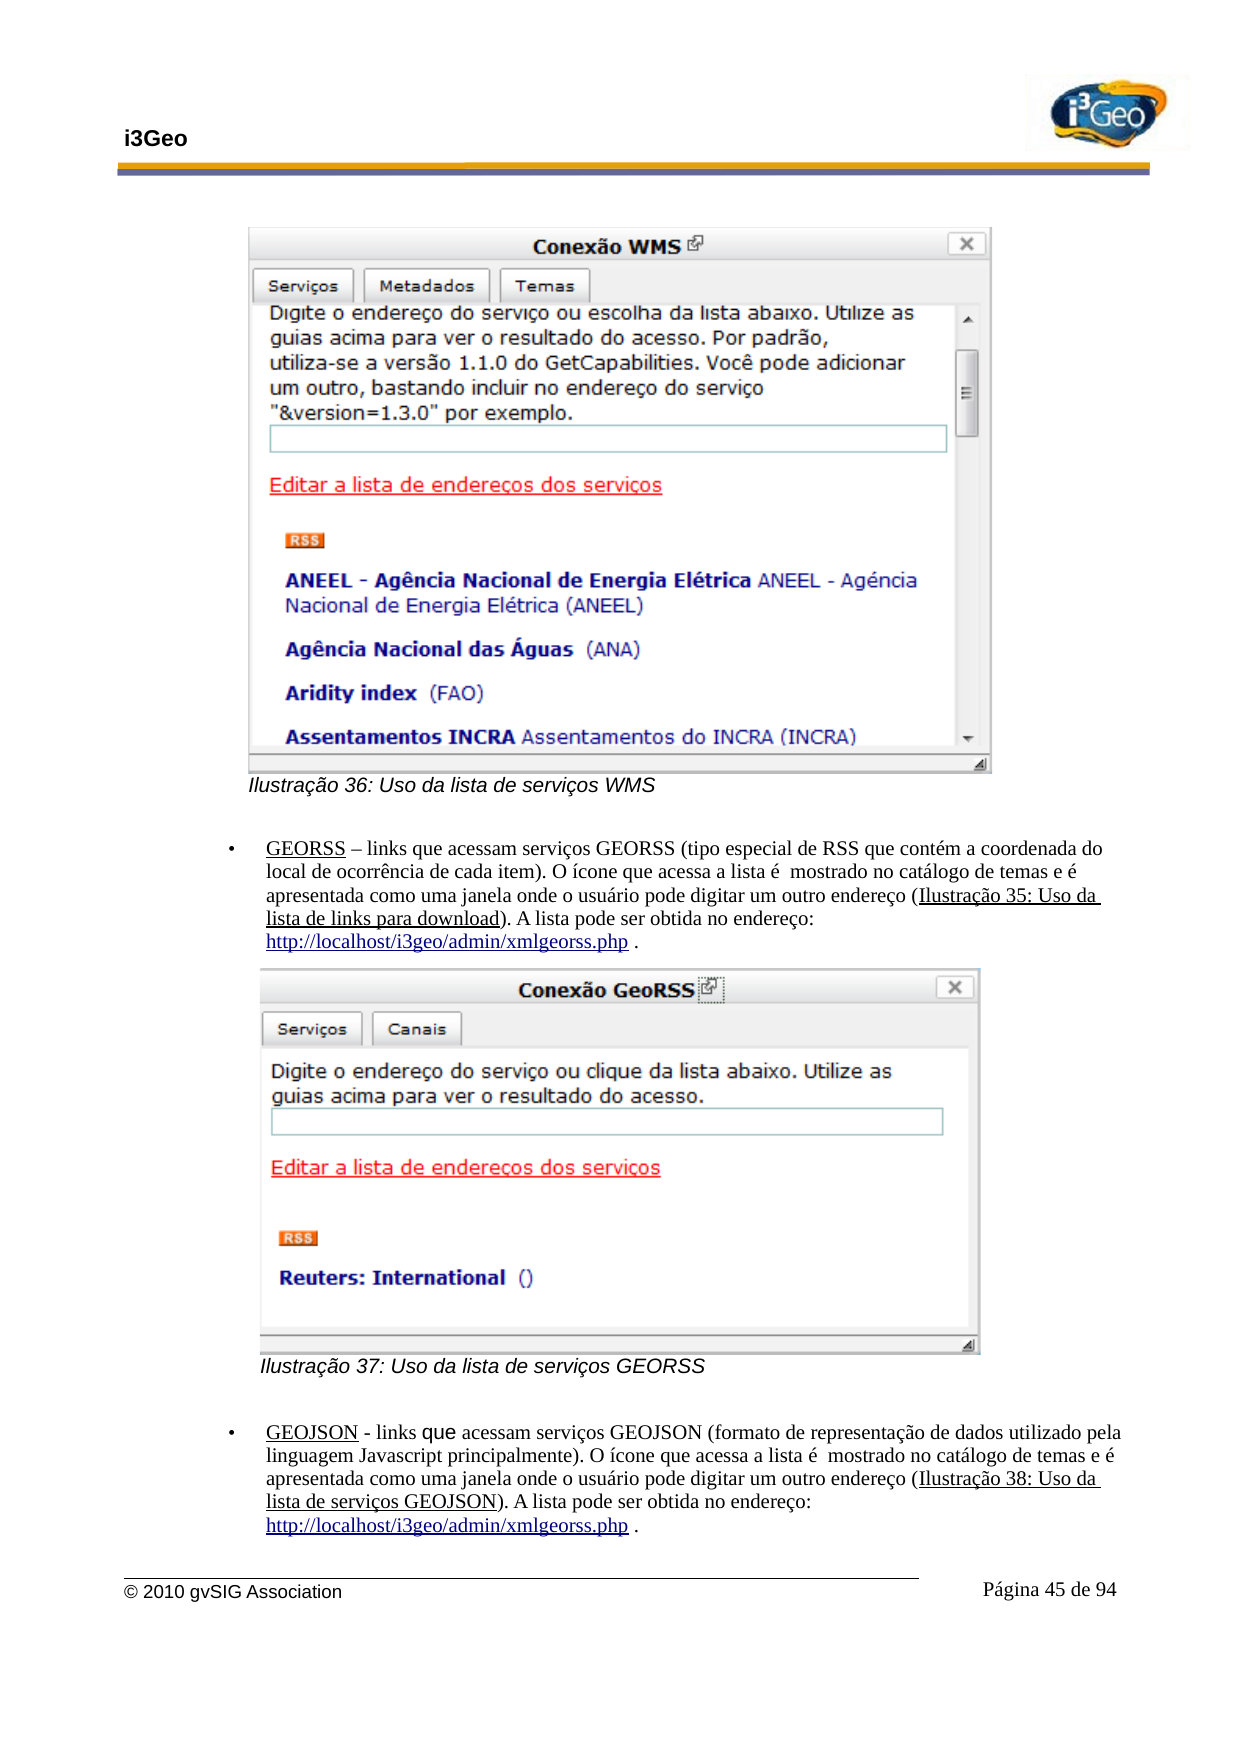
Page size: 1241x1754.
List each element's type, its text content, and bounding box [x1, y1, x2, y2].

picture [248, 227, 993, 774]
text Ilustração 37: Uso da lista de serviços GEORSS [260, 1355, 980, 1377]
picture [1025, 74, 1191, 151]
picture [259, 968, 981, 1355]
list GEORSS – links que acessam serviços GEORSS (tipo especial de RSS que contém a coordenada do local de ocorrência de cada item). O ícone que acessa a lista é mostrado no catálogo de temas e é apresentada como uma janela onde o usuário pode digitar um outro endereço (Ilustração 35: Uso da lista de links para download). A lista pode ser obtida no endereço: http://localhost/i3geo/admin/xmlgeorss.php . [228, 837, 1122, 953]
list GEOJSON - links que acessam serviços GEOJSON (formato de representação de dados utilizado pela linguagem Javascript principalmente). O ícone que acessa a lista é mostrado no catálogo de temas e é apresentada como uma janela onde o usuário pode digitar um outro endereço (Ilustração 38: Uso da lista de serviços GEOJSON). A lista pode ser obtida no endereço: http://localhost/i3geo/admin/xmlgeorss.php . [228, 1421, 1122, 1537]
text Ilustração 36: Uso da lista de serviços WMS [248, 774, 992, 797]
